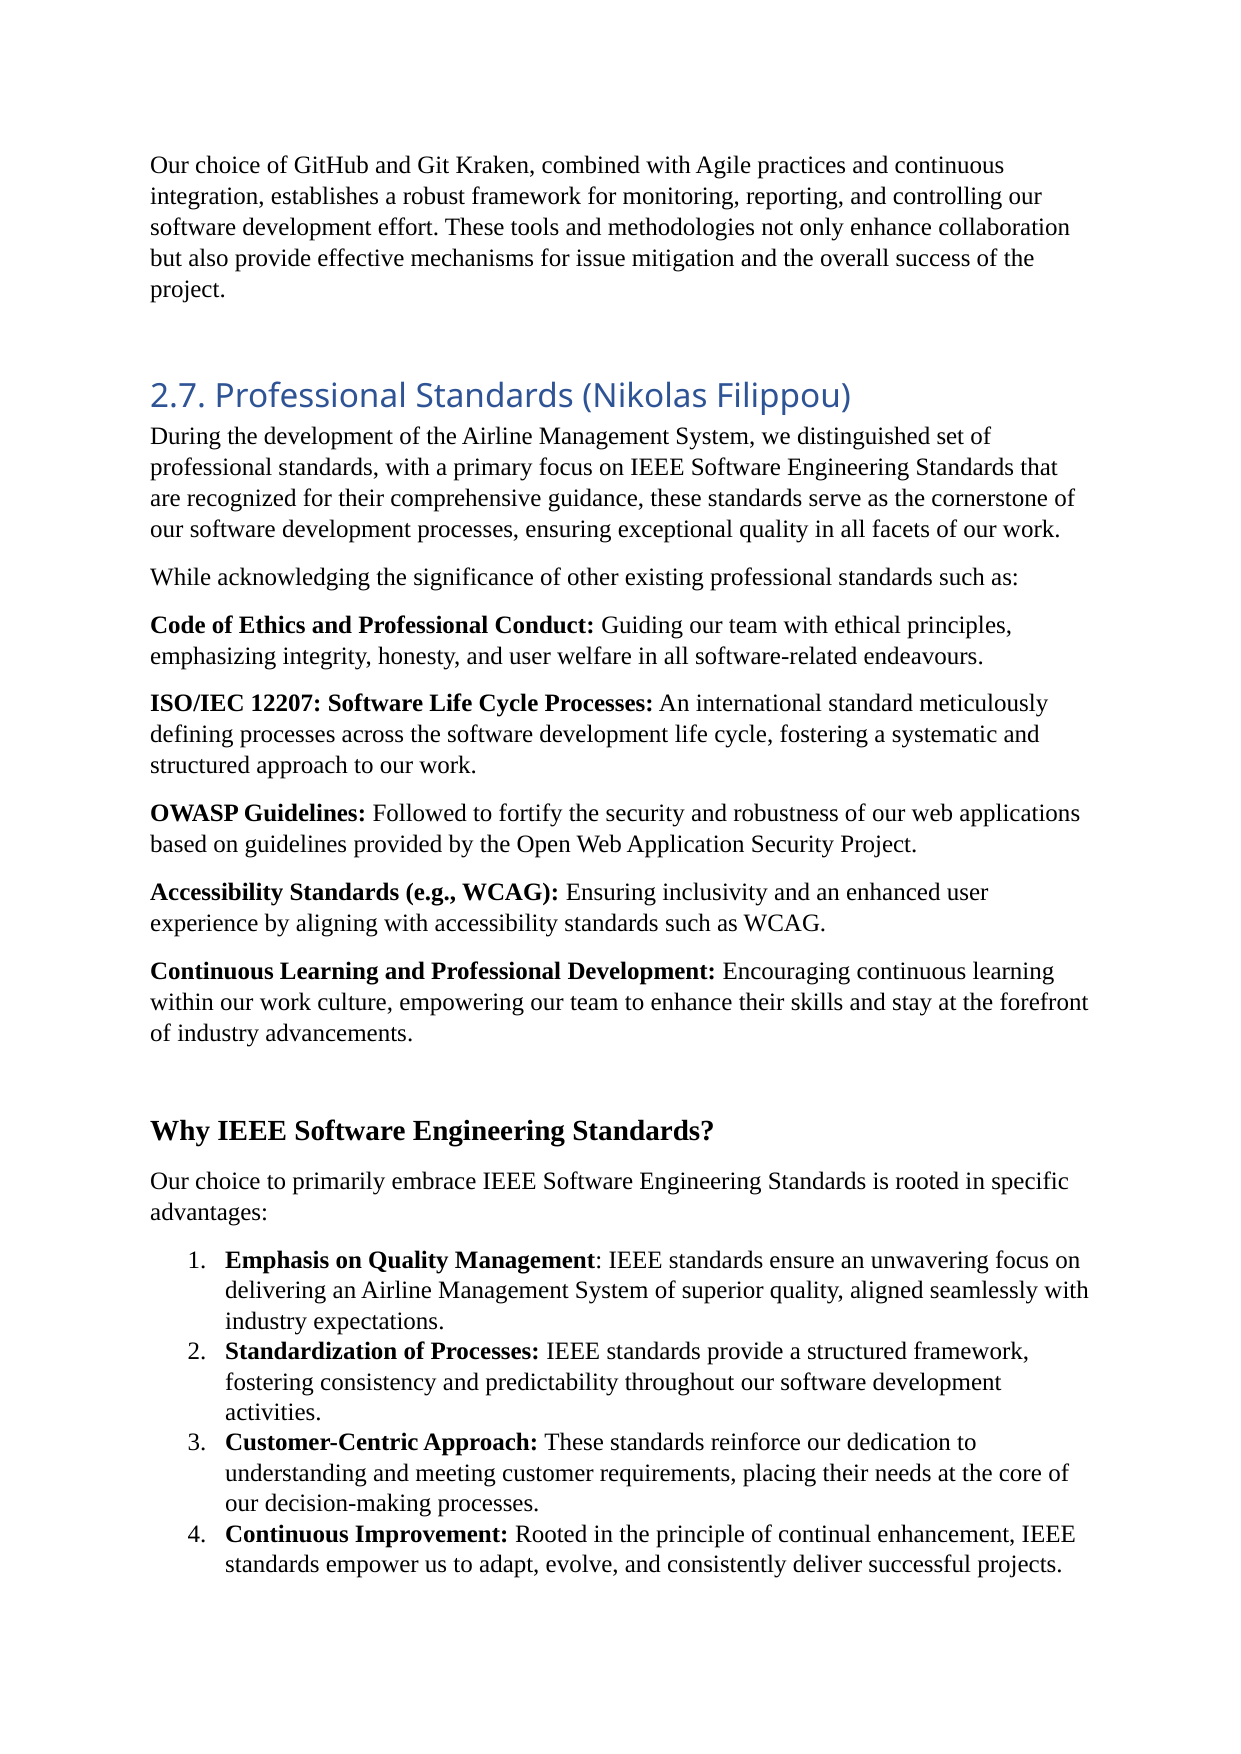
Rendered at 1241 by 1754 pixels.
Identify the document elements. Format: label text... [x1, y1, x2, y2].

list Customer-Centric Approach: These standards reinforce our dedication to understanding and meeting customer requirements, placing their needs at the core of our decision-making processes. [187, 1427, 1090, 1517]
text Code of Ethics and Professional Conduct: Guiding our team with ethical principles, emphasizing integrity, honesty, and user welfare in all software-related endeavours. [150, 610, 1090, 669]
text Accessibility Standards (e.g., WCAG): Ensuring inclusivity and an enhanced user experience by aligning with accessibility standards such as WCAG. [150, 877, 1090, 937]
text Continuous Learning and Professional Development: Encouraging continuous learning within our work culture, empowering our team to enhance their skills and stay at the forefront of industry advancements. [150, 956, 1090, 1047]
text During the development of the Airline Management System, we distinguished set of professional standards, with a primary focus on IEEE Software Engineering Standards that are recognized for their comprehensive guidance, these standards serve as the cornerstone of our software development processes, ensuring exceptional quality in all facets of our work. [150, 421, 1090, 543]
text ISO/IEC 12207: Software Life Cycle Processes: An international standard meticulously defining processes across the software development life cycle, fostering a systematic and structured approach to our work. [150, 688, 1090, 779]
list Continuous Improvement: Rooted in the principle of continual enhancement, IEEE standards empower us to adapt, evolve, and consistently deliver successful projects. [187, 1519, 1090, 1578]
text Our choice of GitHub and Git Kraken, combined with Agile practices and continuous integration, establishes a robust framework for monitoring, reporting, and controlling our software development effort. These tools and methodologies not only enhance collaboration but also provide effective mechanisms for issue mitigation and the overall success of the project. [150, 150, 1090, 303]
list Emphasis on Quality Management: IEEE standards ensure an unwavering focus on delivering an Airline Management System of superior quality, aligned seamlessly with industry expectations. [187, 1245, 1090, 1334]
subtitle 2.7. Professional Standards (Nikolas Filippou) [150, 372, 1090, 418]
text OWASP Guidelines: Followed to fortify the security and robustness of our web applications based on guidelines provided by the Open Web Application Security Project. [150, 798, 1090, 858]
text While acknowledging the significance of other existing professional standards such as: [150, 562, 1090, 591]
text Why IEEE Software Engineering Standards? [150, 1113, 1090, 1147]
list Standardization of Processes: IEEE standards provide a structured framework, fostering consistency and predictability throughout our software development activities. [187, 1336, 1090, 1426]
text Our choice to primarily embrace IEEE Software Engineering Standards is rooted in specific advantages: [150, 1166, 1090, 1226]
